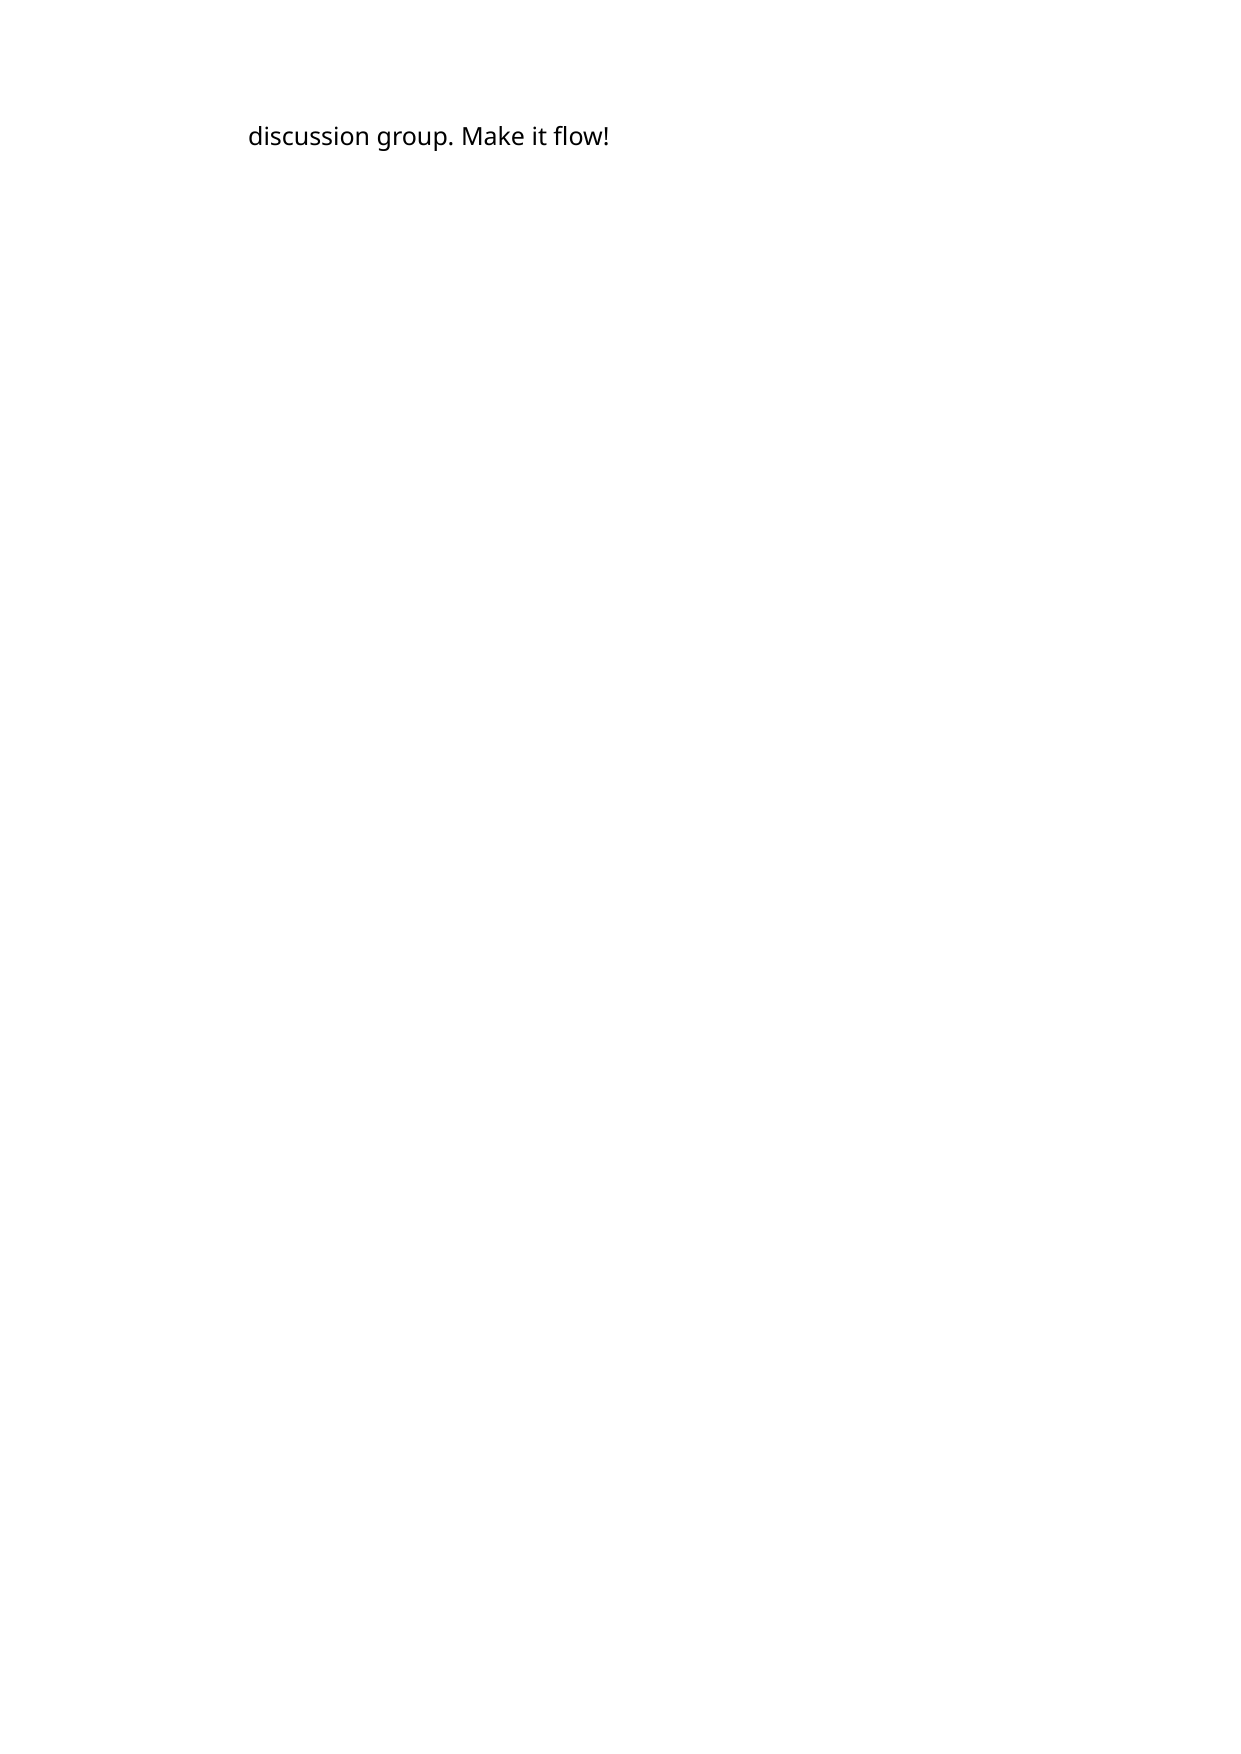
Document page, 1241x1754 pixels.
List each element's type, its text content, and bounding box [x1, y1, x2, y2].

text discussion group. Make it flow! [248, 118, 1122, 152]
